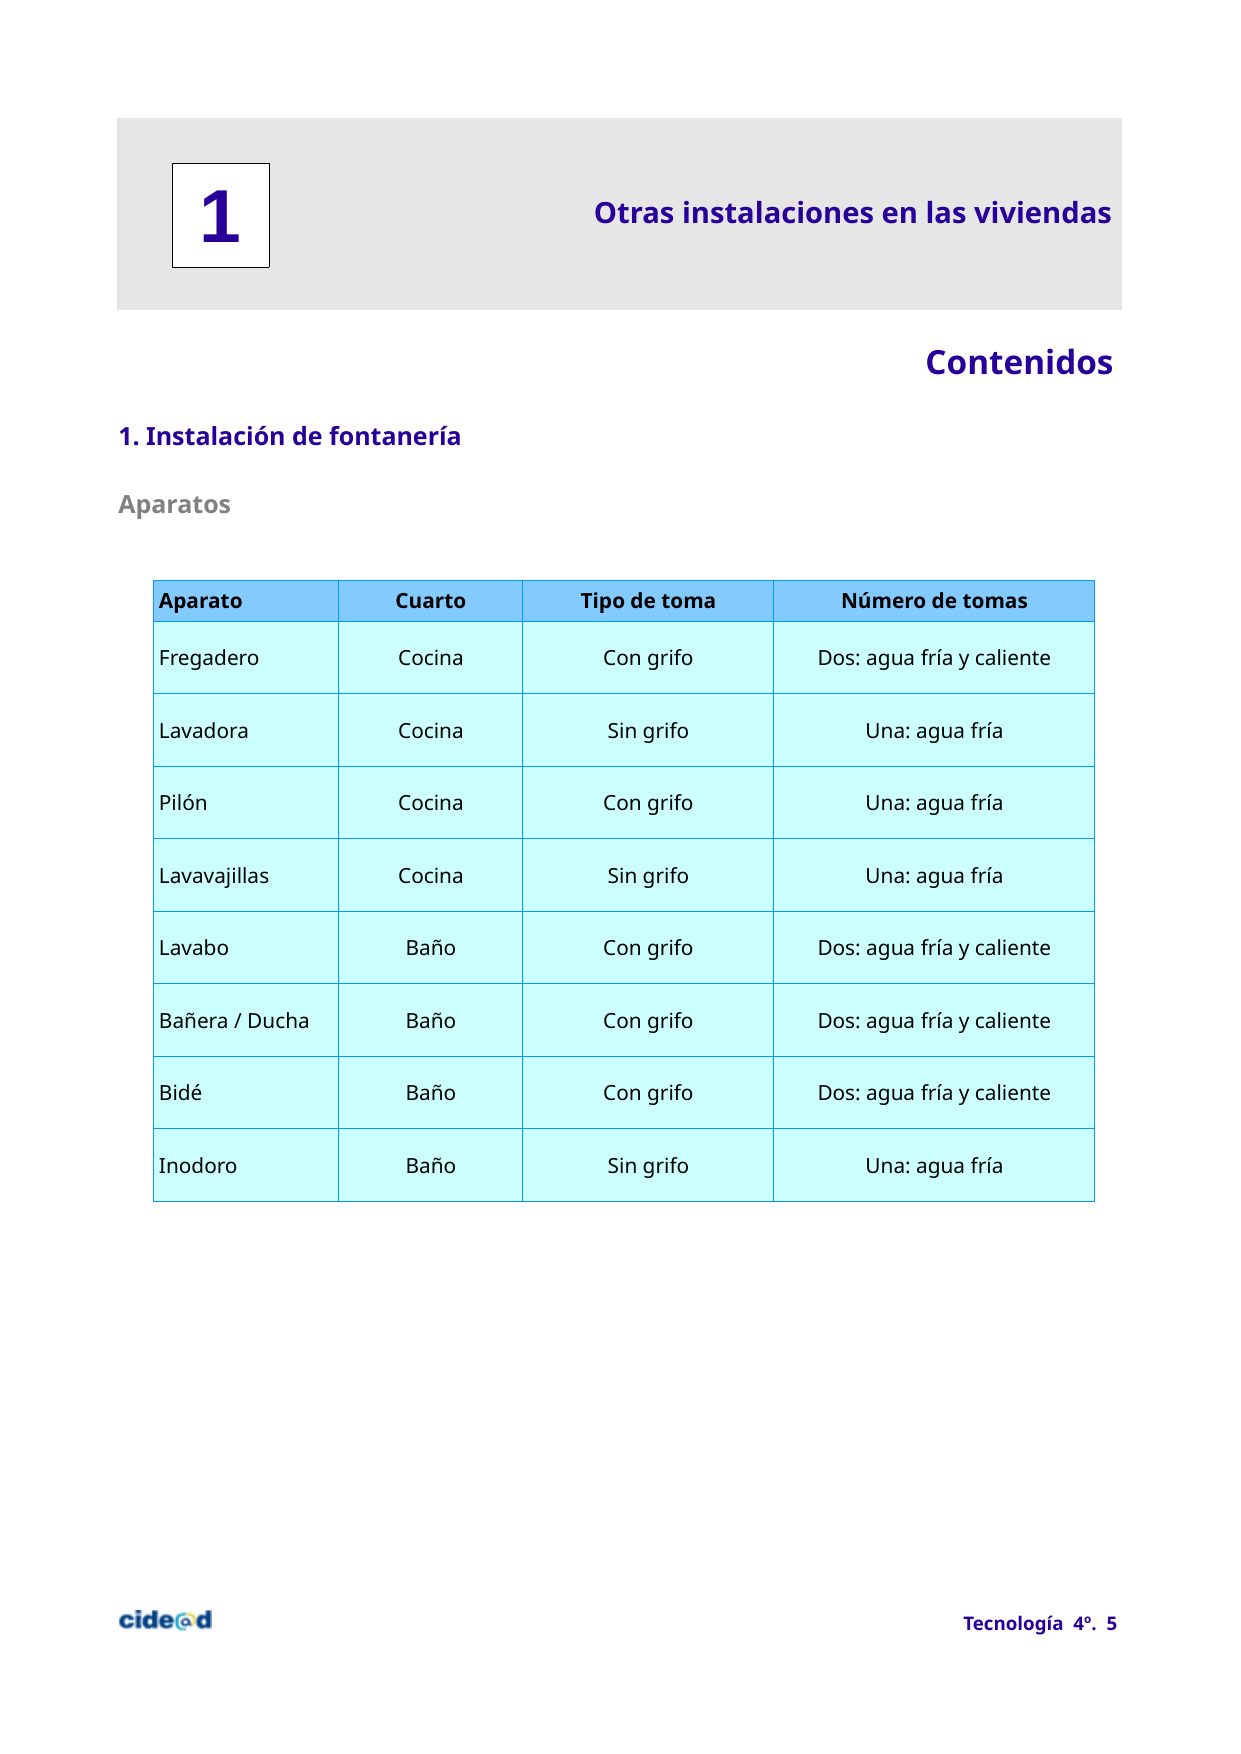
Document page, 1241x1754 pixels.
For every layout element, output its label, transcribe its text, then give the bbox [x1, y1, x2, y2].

text Aparatos [118, 487, 1122, 521]
text Contenidos [118, 339, 1122, 384]
table_cell Cocina [339, 839, 522, 911]
table_cell Sin grifo [523, 1129, 773, 1201]
table_cell Con grifo [523, 984, 773, 1056]
text 1. Instalación de fontanería [118, 419, 1122, 453]
picture [118, 1610, 212, 1632]
table_cell Bañera / Ducha [154, 984, 338, 1056]
table_cell Sin grifo [523, 839, 773, 911]
table_header Número de tomas [774, 581, 1094, 621]
table_cell Baño [339, 984, 522, 1056]
table_cell Con grifo [523, 767, 773, 838]
table_cell Cocina [339, 694, 522, 766]
table_cell Con grifo [523, 622, 773, 693]
table_cell Dos: agua fría y caliente [774, 1057, 1094, 1128]
table_cell Pilón [154, 767, 338, 838]
table_cell Con grifo [523, 912, 773, 983]
table_cell Cocina [339, 622, 522, 693]
table_cell Baño [339, 912, 522, 983]
table_cell Baño [339, 1129, 522, 1201]
table_cell Dos: agua fría y caliente [774, 984, 1094, 1056]
table_cell Inodoro [154, 1129, 338, 1201]
table_cell Una: agua fría [774, 839, 1094, 911]
table_cell Dos: agua fría y caliente [774, 622, 1094, 693]
table_cell Cocina [339, 767, 522, 838]
table_cell Una: agua fría [774, 767, 1094, 838]
table_cell Bidé [154, 1057, 338, 1128]
table_cell Lavadora [154, 694, 338, 766]
table_cell Una: agua fría [774, 694, 1094, 766]
table_header Otras instalaciones en las viviendas [117, 118, 1122, 310]
table_cell Con grifo [523, 1057, 773, 1128]
table_cell Lavavajillas [154, 839, 338, 911]
table_cell Dos: agua fría y caliente [774, 912, 1094, 983]
table_cell Una: agua fría [774, 1129, 1094, 1201]
table_cell Sin grifo [523, 694, 773, 766]
table_header Aparato [154, 581, 338, 621]
table_cell Fregadero [154, 622, 338, 693]
table_cell Lavabo [154, 912, 338, 983]
table_header Tipo de toma [523, 581, 773, 621]
table_cell Baño [339, 1057, 522, 1128]
table_header Cuarto [339, 581, 522, 621]
